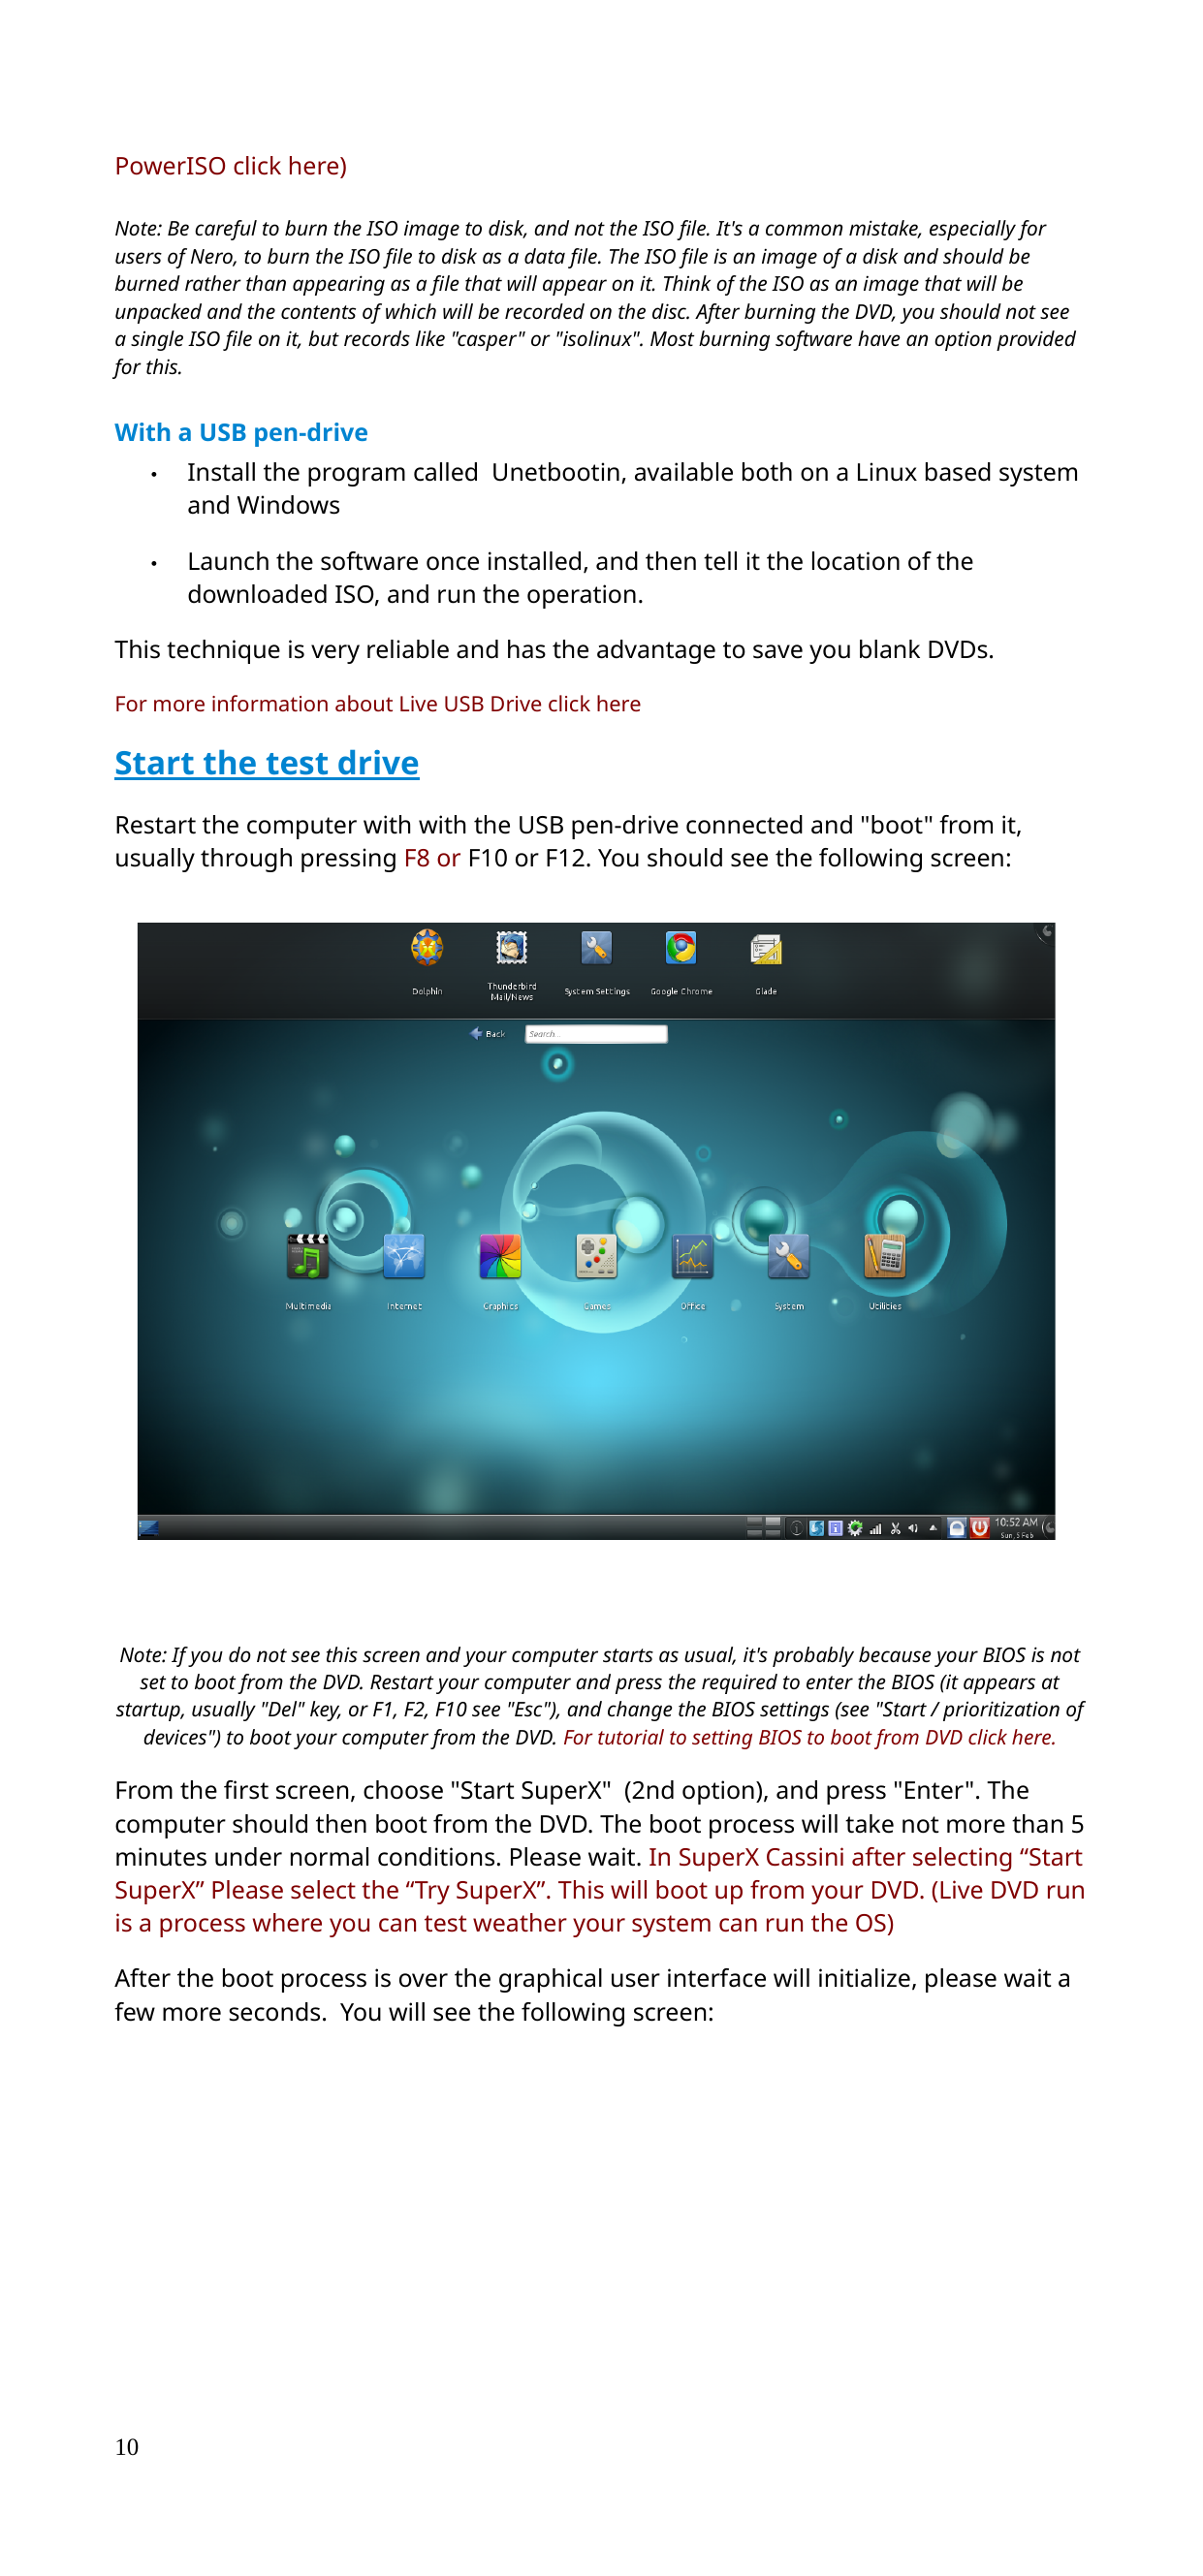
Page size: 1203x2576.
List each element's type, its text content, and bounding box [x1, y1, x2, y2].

text Start the test drive [114, 740, 1088, 784]
list Launch the software once installed, and then tell it the location of the downloaded ISO, and run the operation. [151, 544, 1088, 610]
text Note: Be careful to burn the ISO image to disk, and not the ISO file. It's a common mistake, especially for users of Nero, to burn the ISO file to disk as a data file. The ISO file is an image of a disk and should be burned rather than appearing as a file that will appear on it. Think of the ISO as an image that will be unpacked and the contents of which will be recorded on the disc. After burning the DVD, you should not see a single ISO file on it, but records like "casper" or "isolinux". Most burning software have an option provided for this. [114, 215, 1088, 380]
picture [137, 923, 1056, 1540]
text For more information about Live USB Drive click here [114, 689, 1088, 718]
subtitle With a USB pen-drive [114, 416, 1088, 449]
text Restart the computer with with the USB pen-drive connected and "boot" from it, usually through pressing F8 or F10 or F12. You should see the following screen: [114, 807, 1088, 873]
text Note: If you do not see this screen and your computer starts as usual, it's probably because your BIOS is not set to boot from the DVD. Restart your computer and press the required to enter the BIOS (it appears at startup, usually "Del" key, or F1, F2, F10 see "Esc"), and change the BIOS settings (see "Start / prioritization of devices") to boot your computer from the DVD. For tutorial to setting BIOS to boot from DVD click here. [114, 1641, 1088, 1750]
text From the first screen, choose "Start SuperX" (2nd option), and press "Enter". The computer should then boot from the DVD. The boot process will take not more than 5 minutes under normal conditions. Please wait. In SuperX Cassini after selecting “Start SuperX” Please select the “Try SuperX”. This will boot up from your DVD. (Live DVD run is a process where you can test weather your system can run the OS) [114, 1774, 1088, 1938]
text This technique is very reliable and has the advantage to save you blank DVDs. [114, 633, 1088, 666]
text After the boot process is over the graphical user interface will initialize, please wait a few more seconds. You will see the following screen: [114, 1962, 1088, 2027]
list Install the program called Unetbootin, available both on a Linux based system and Windows [151, 455, 1088, 521]
text PowerISO click here) [114, 148, 1088, 182]
